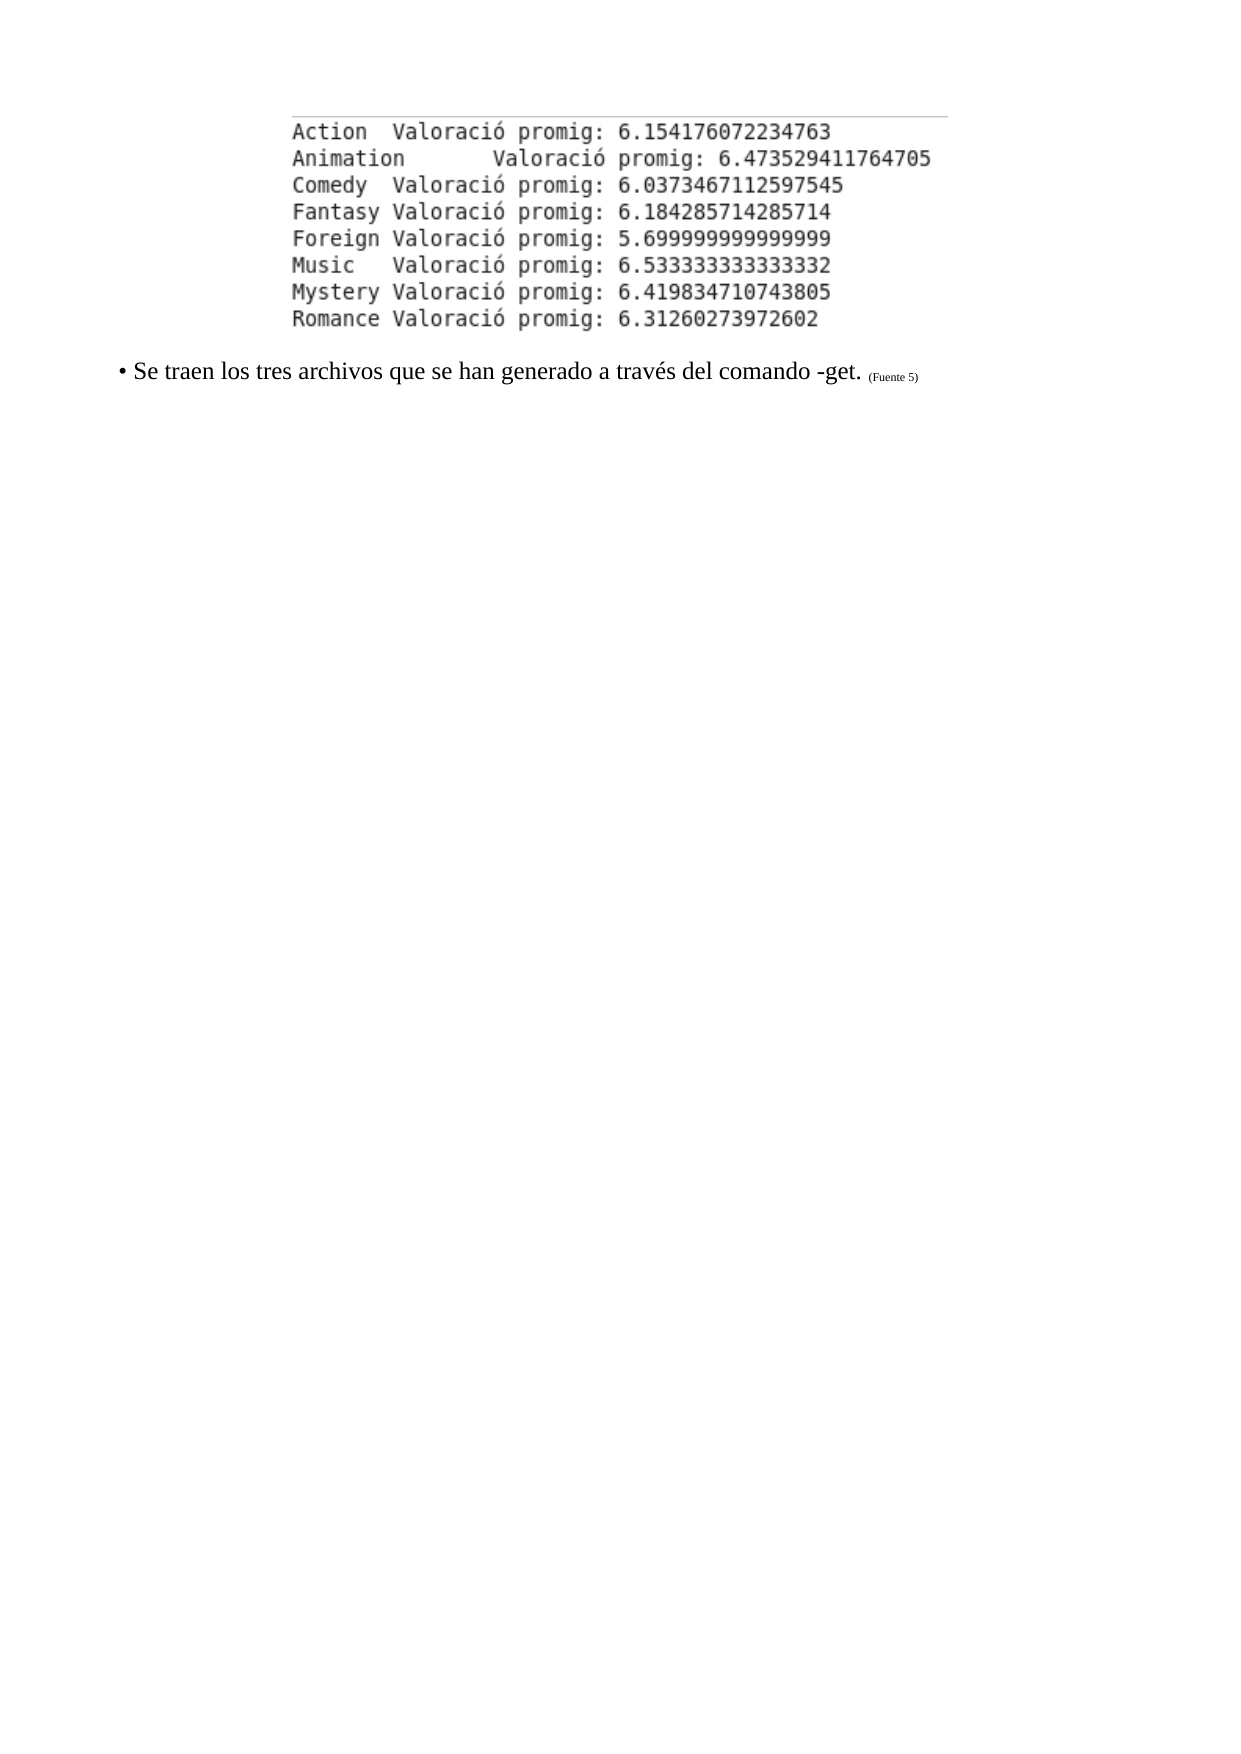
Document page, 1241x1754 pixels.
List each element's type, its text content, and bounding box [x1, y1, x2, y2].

text • Se traen los tres archivos que se han generado a través del comando -get. (Fuente 5) [118, 356, 1122, 385]
picture [292, 116, 949, 339]
